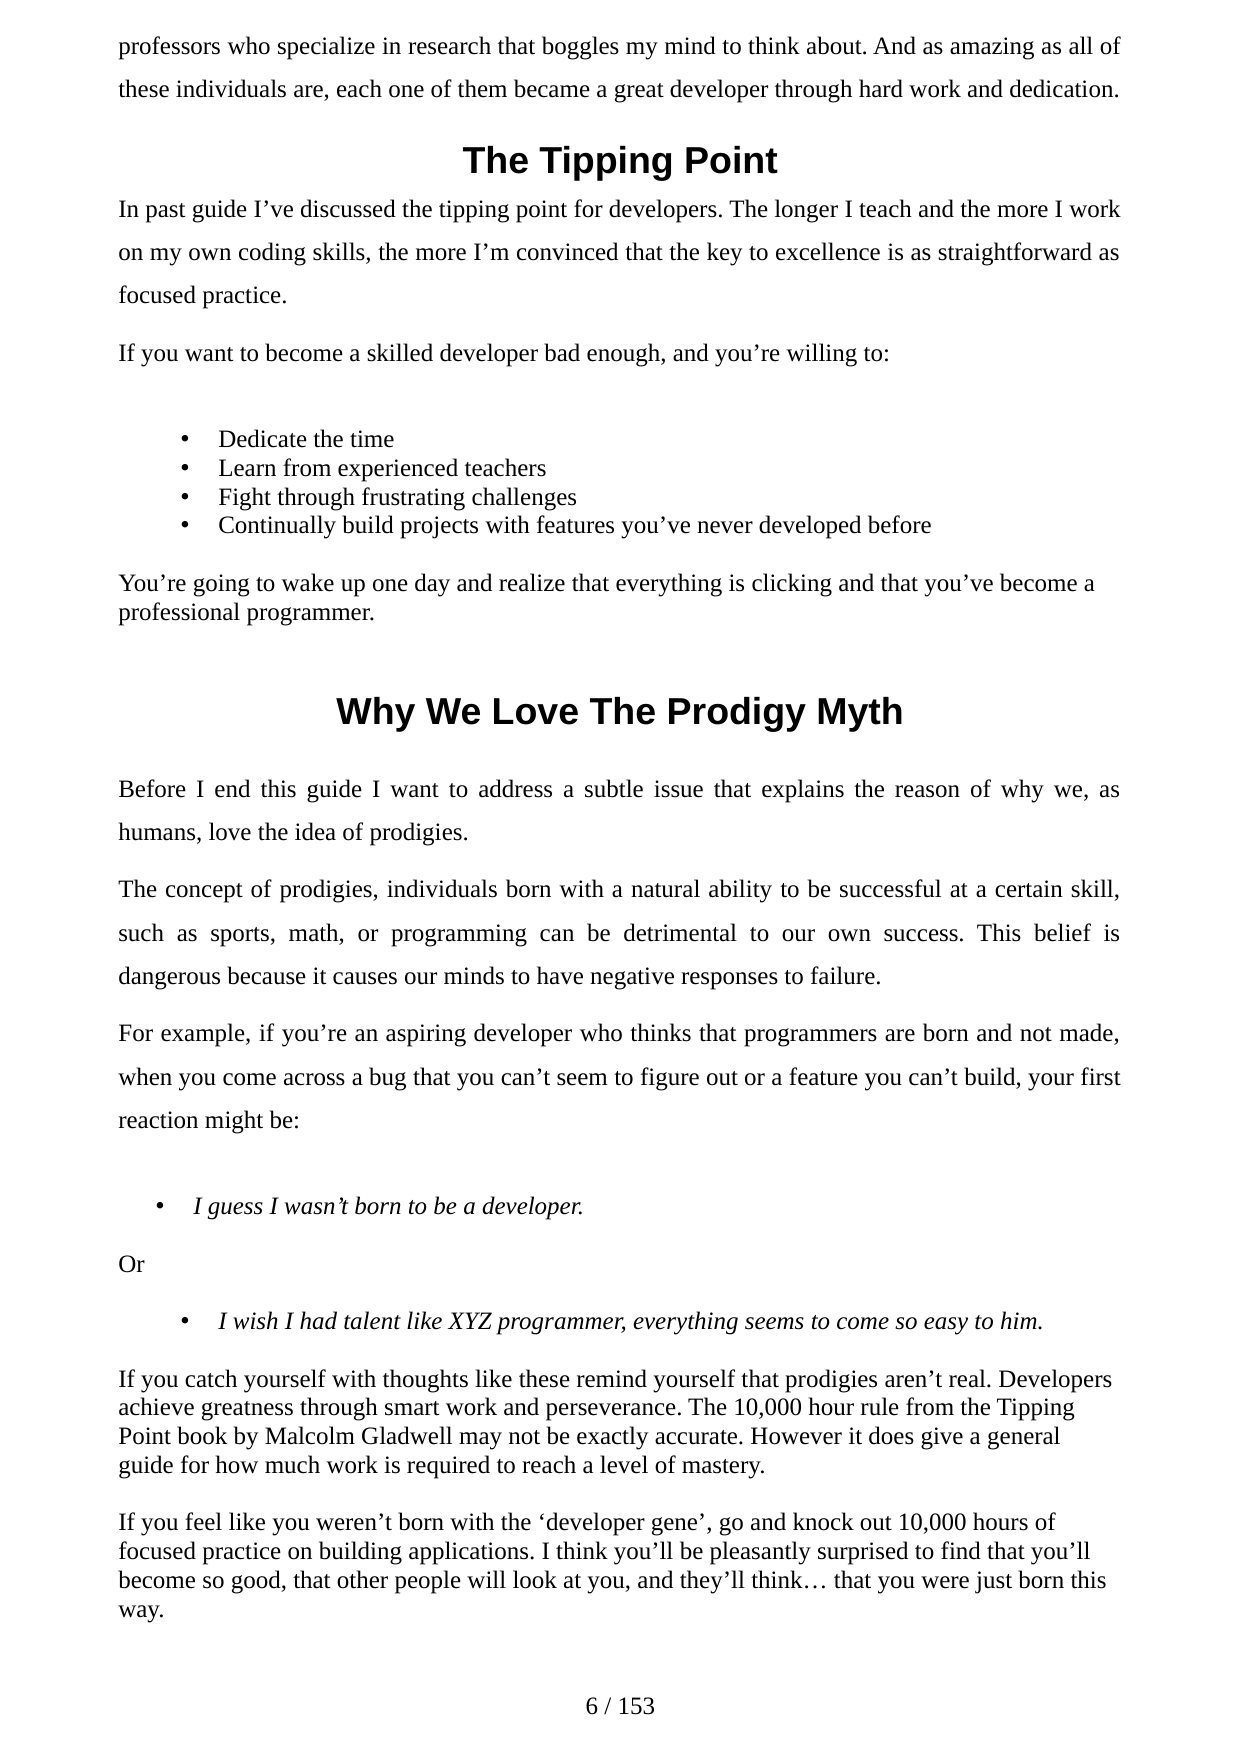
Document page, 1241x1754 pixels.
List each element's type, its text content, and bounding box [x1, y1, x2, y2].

text In past guide I’ve discussed the tipping point for developers. The longer I teach and the more I work on my own coding skills, the more I’m convinced that the key to excellence is as straightforward as focused practice. [118, 194, 1122, 309]
text You’re going to wake up one day and realize that everything is clicking and that you’ve become a professional programmer. [118, 568, 1122, 626]
text professors who specialize in research that boggles my mind to think about. And as amazing as all of these individuals are, each one of them became a great developer through hard work and dedication. [118, 31, 1122, 103]
text If you feel like you weren’t born with the ‘developer gene’, go and knock out 10,000 hours of focused practice on building applications. I think you’ll be pleasantly surprised to find that you’ll become so good, that other people will look at you, and they’ll think… that you were just born this way. [118, 1507, 1122, 1622]
text If you catch yourself with thoughts like these remind yourself that prodigies aren’t real. Developers achieve greatness through smart work and perseverance. The 10,000 hour rule from the Tipping Point book by Malcolm Gladwell may not be exactly accurate. However it does give a general guide for how much work is required to reach a level of mastery. [118, 1364, 1122, 1479]
subtitle The Tipping Point [118, 138, 1122, 181]
text For example, if you’re an aspiring developer who thinks that programmers are born and not made, when you come across a bug that you can’t seem to figure out or a feature you can’t build, your first reaction might be: [118, 1018, 1122, 1133]
list Fight through frustrating challenges [181, 482, 1122, 511]
subtitle Why We Love The Prodigy Myth [118, 689, 1122, 732]
text Or [118, 1249, 1122, 1277]
list Continually build projects with features you’ve never developed before [181, 511, 1122, 539]
text Before I end this guide I want to address a subtle issue that explains the reason of why we, as humans, love the idea of prodigies. [118, 774, 1122, 846]
text If you want to become a skilled developer bad enough, and you’re willing to: [118, 338, 1122, 367]
text The concept of prodigies, individuals born with a natural ability to be successful at a certain skill, such as sports, math, or programming can be detrimental to our own success. This belief is dangerous because it causes our minds to have negative responses to failure. [118, 874, 1122, 989]
list Learn from experienced teachers [181, 453, 1122, 482]
list Dedicate the time [181, 424, 1122, 453]
list I wish I had talent like XYZ programmer, everything seems to come so easy to him. [181, 1306, 1122, 1335]
list I guess I wasn’t born to be a developer. [156, 1191, 1122, 1220]
